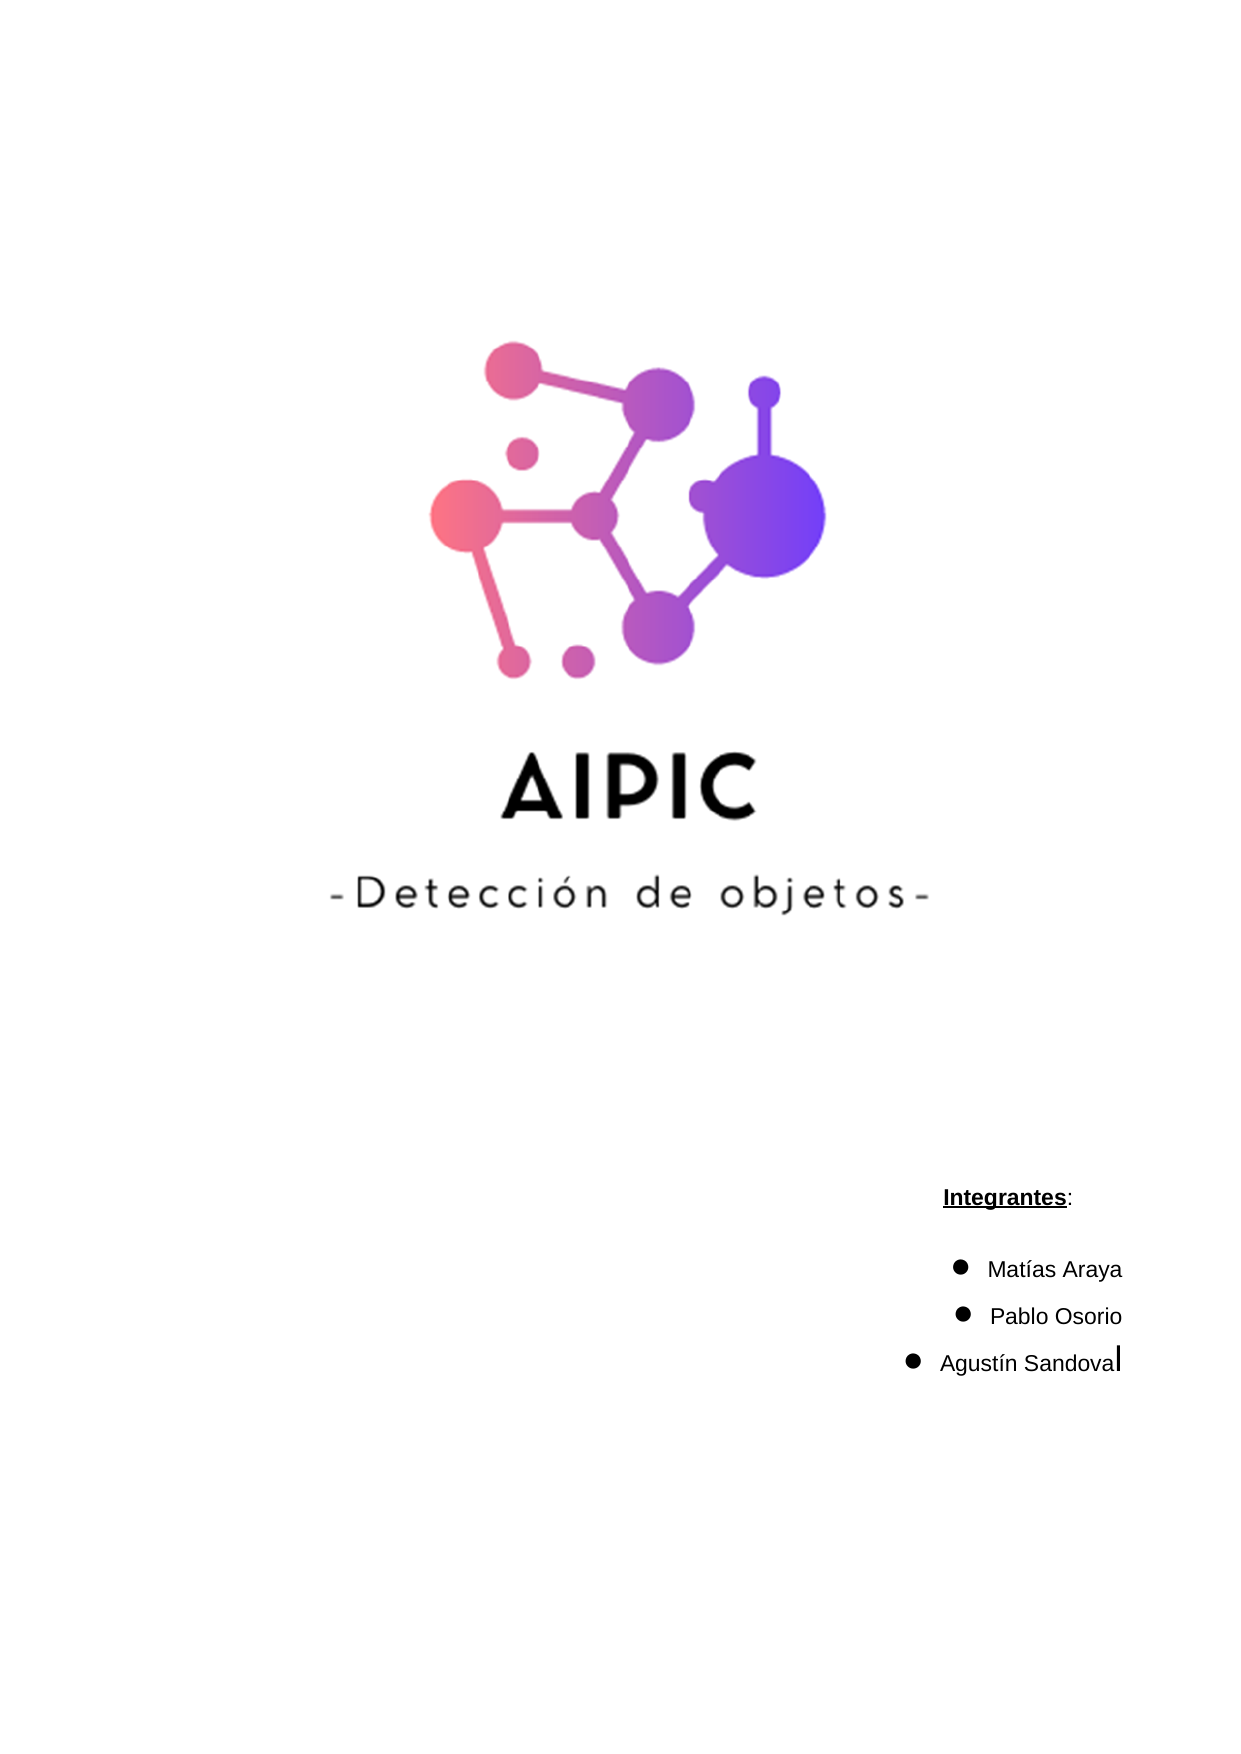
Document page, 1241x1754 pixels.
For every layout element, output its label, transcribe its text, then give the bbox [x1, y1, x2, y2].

list Matías Araya [156, 1244, 1122, 1285]
list Pablo Osorio [156, 1291, 1122, 1332]
text Integrantes: [943, 1184, 1122, 1210]
picture [118, 118, 1140, 1142]
list Agustín Sandoval [156, 1338, 1122, 1378]
